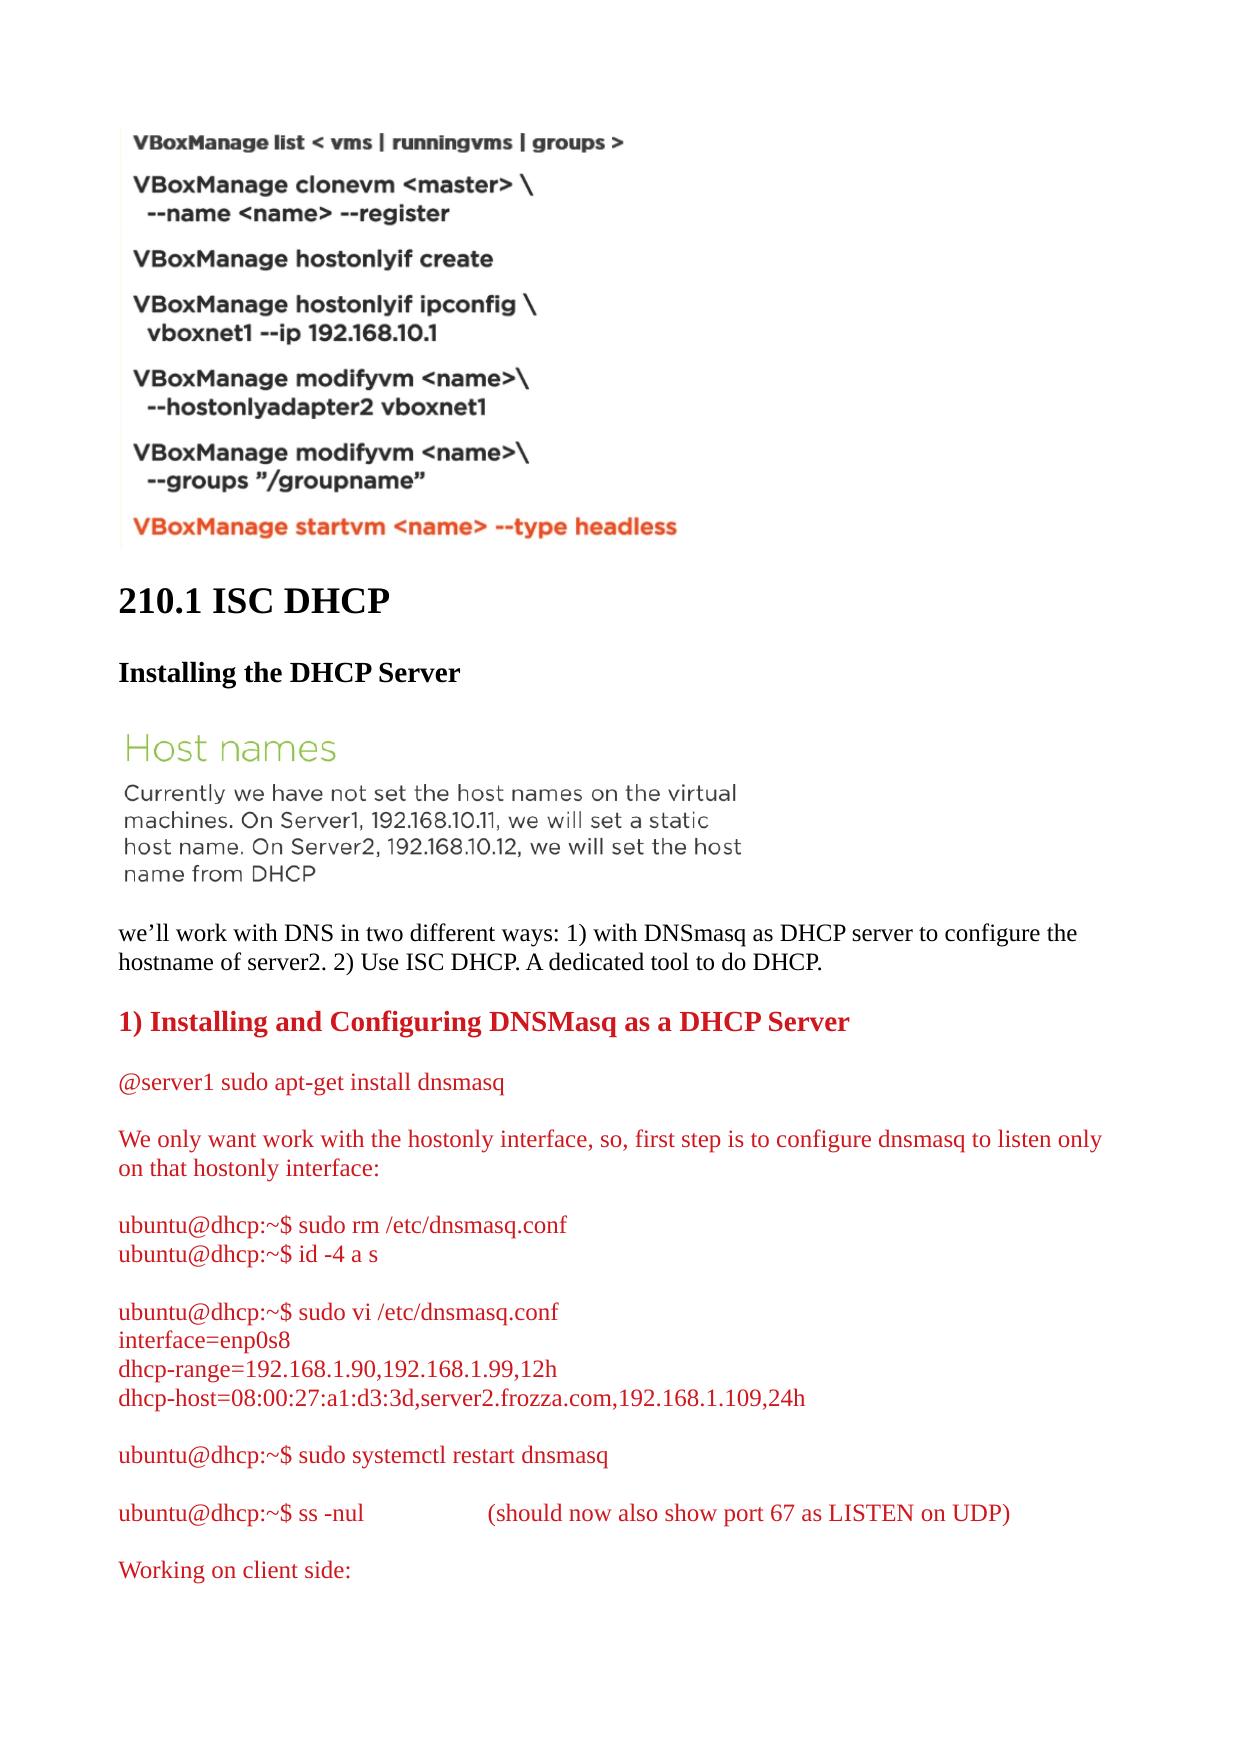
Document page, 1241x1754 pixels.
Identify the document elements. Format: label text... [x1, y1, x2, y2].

text ubuntu@dhcp:~$ ss -nul (should now also show port 67 as LISTEN on UDP) [118, 1498, 1122, 1527]
text 210.1 ISC DHCP [118, 578, 1122, 621]
text We only want work with the hostonly interface, so, first step is to configure dnsmasq to listen only on that hostonly interface: [118, 1124, 1122, 1182]
text dhcp-range=192.168.1.90,192.168.1.99,12h [118, 1354, 1122, 1383]
picture [120, 127, 693, 550]
picture [109, 725, 763, 897]
text ubuntu@dhcp:~$ sudo vi /etc/dnsmasq.conf [118, 1297, 1122, 1326]
text ubuntu@dhcp:~$ sudo systemctl restart dnsmasq [118, 1441, 1122, 1469]
text ubuntu@dhcp:~$ id -4 a s [118, 1239, 1122, 1268]
text dhcp-host=08:00:27:a1:d3:3d,server2.frozza.com,192.168.1.109,24h [118, 1383, 1122, 1412]
text Working on client side: [118, 1556, 1122, 1584]
text we’ll work with DNS in two different ways: 1) with DNSmasq as DHCP server to configure the hostname of server2. 2) Use ISC DHCP. A dedicated tool to do DHCP. [118, 918, 1122, 976]
text 1) Installing and Configuring DNSMasq as a DHCP Server [118, 1004, 1122, 1038]
text ubuntu@dhcp:~$ sudo rm /etc/dnsmasq.conf [118, 1211, 1122, 1239]
text interface=enp0s8 [118, 1326, 1122, 1354]
text Installing the DHCP Server [118, 655, 1122, 688]
text @server1 sudo apt-get install dnsmasq [118, 1067, 1122, 1096]
